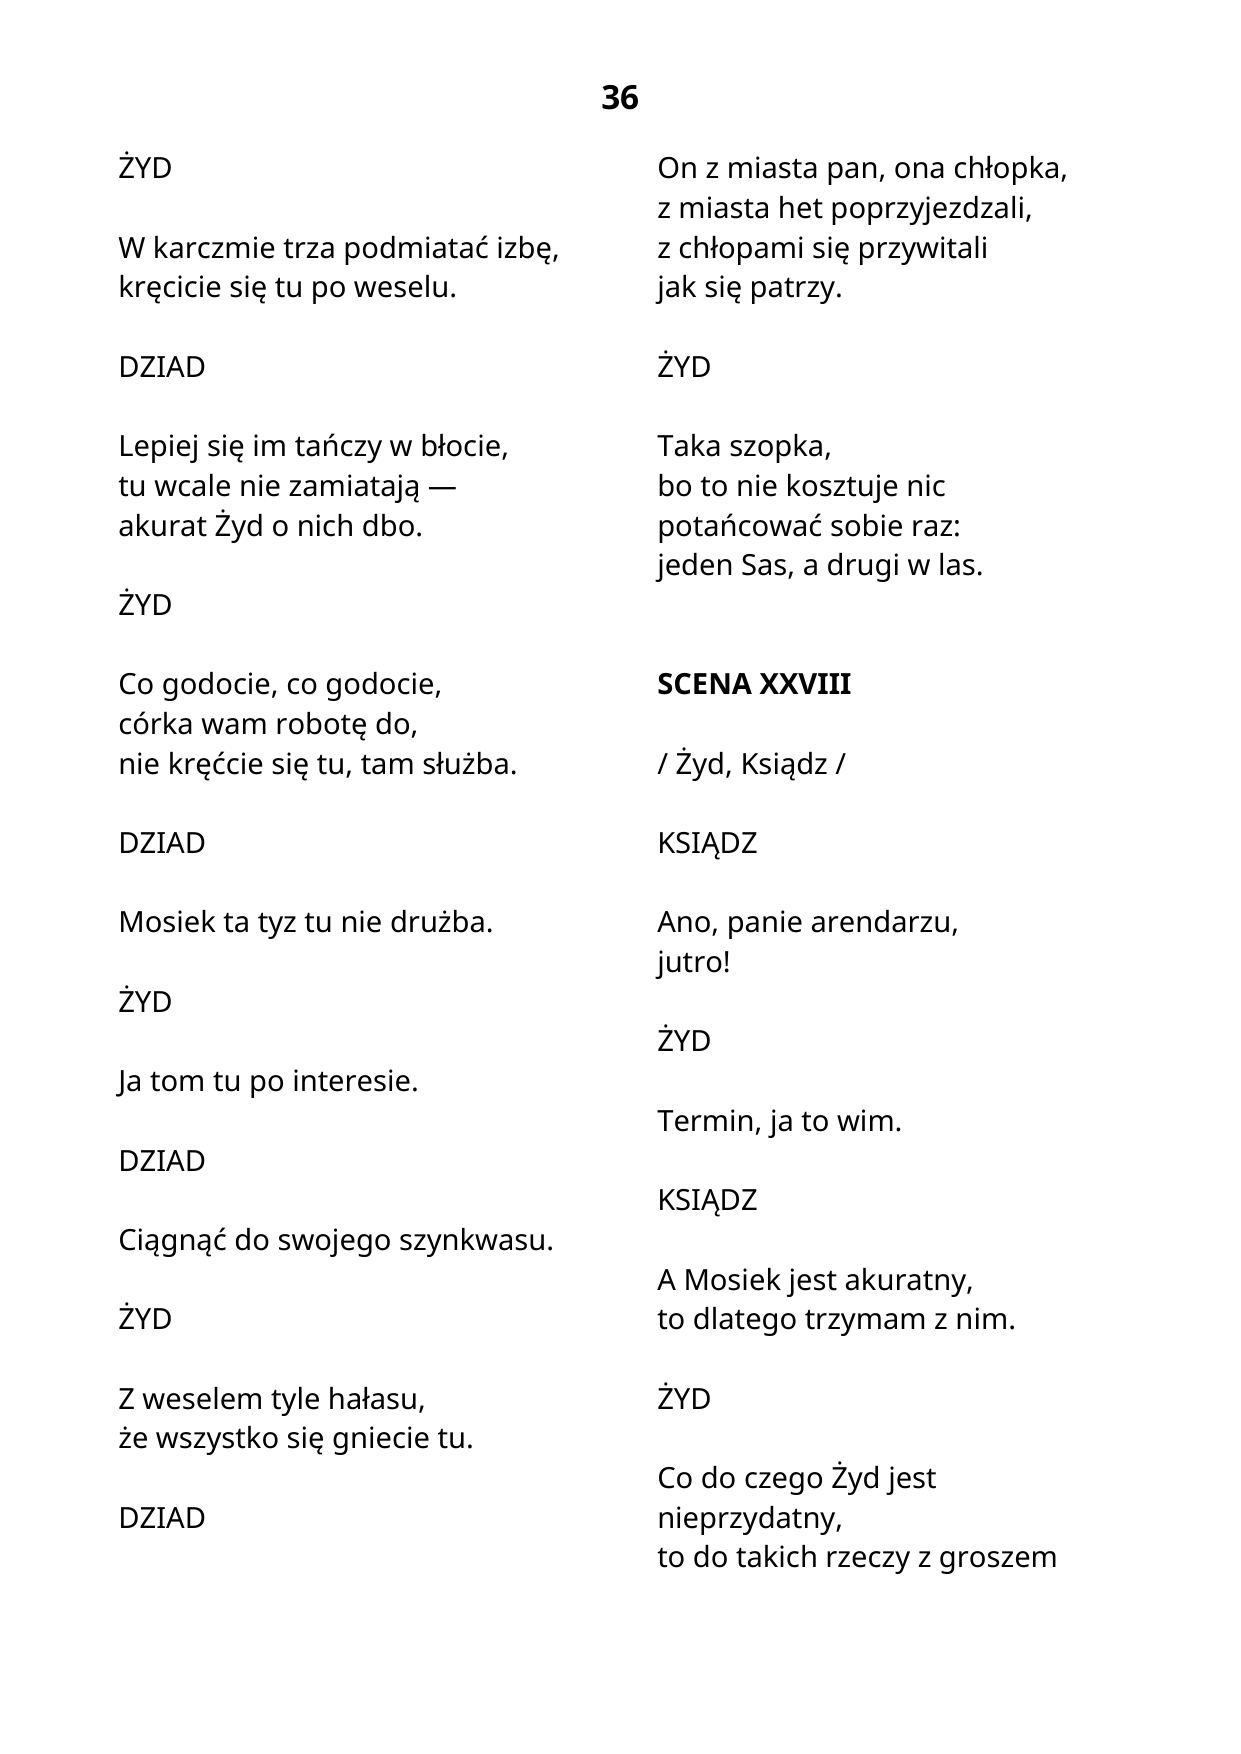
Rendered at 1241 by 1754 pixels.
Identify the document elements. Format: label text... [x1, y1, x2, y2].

text ŻYD [118, 148, 583, 187]
text tu wcale nie zamiatają — [118, 465, 583, 505]
text że wszystko się gniecie tu. [118, 1418, 583, 1457]
text KSIĄDZ [657, 822, 1122, 862]
text Co godocie, co godocie, [118, 663, 583, 703]
text ŻYD [118, 1298, 583, 1338]
text DZIAD [118, 346, 583, 386]
text DZIAD [118, 1140, 583, 1179]
text to dlatego trzymam z nim. [657, 1298, 1122, 1338]
text DZIAD [118, 822, 583, 862]
text SCENA XXVIII [657, 663, 1122, 703]
text Mosiek ta tyz tu nie drużba. [118, 902, 583, 941]
text akurat Żyd o nich dbo. [118, 505, 583, 544]
text kręcicie się tu po weselu. [118, 267, 583, 306]
text potańcować sobie raz: [657, 505, 1122, 544]
text jutro! [657, 941, 1122, 981]
text jak się patrzy. [657, 267, 1122, 306]
text Taka szopka, [657, 425, 1122, 465]
text nie kręćcie się tu, tam służba. [118, 743, 583, 783]
text Z weselem tyle hałasu, [118, 1378, 583, 1418]
text jeden Sas, a drugi w las. [657, 544, 1122, 584]
text z chłopami się przywitali [657, 227, 1122, 267]
text córka wam robotę do, [118, 703, 583, 743]
text ŻYD [657, 1378, 1122, 1418]
text ŻYD [118, 584, 583, 624]
text Termin, ja to wim. [657, 1100, 1122, 1140]
text ŻYD [118, 981, 583, 1021]
text Ano, panie arendarzu, [657, 902, 1122, 941]
text z miasta het poprzyjezdzali, [657, 187, 1122, 227]
text to do takich rzeczy z groszem [657, 1537, 1122, 1576]
text On z miasta pan, ona chłopka, [657, 148, 1122, 187]
text W karczmie trza podmiatać izbę, [118, 227, 583, 267]
text KSIĄDZ [657, 1179, 1122, 1219]
text bo to nie kosztuje nic [657, 465, 1122, 505]
text DZIAD [118, 1497, 583, 1537]
text Lepiej się im tańczy w błocie, [118, 425, 583, 465]
text / Żyd, Ksiądz / [657, 743, 1122, 783]
text ŻYD [657, 346, 1122, 386]
text Ja tom tu po interesie. [118, 1060, 583, 1100]
text Ciągnąć do swojego szynkwasu. [118, 1219, 583, 1259]
text A Mosiek jest akuratny, [657, 1259, 1122, 1298]
text Co do czego Żyd jest nieprzydatny, [657, 1457, 1122, 1537]
text ŻYD [657, 1021, 1122, 1060]
